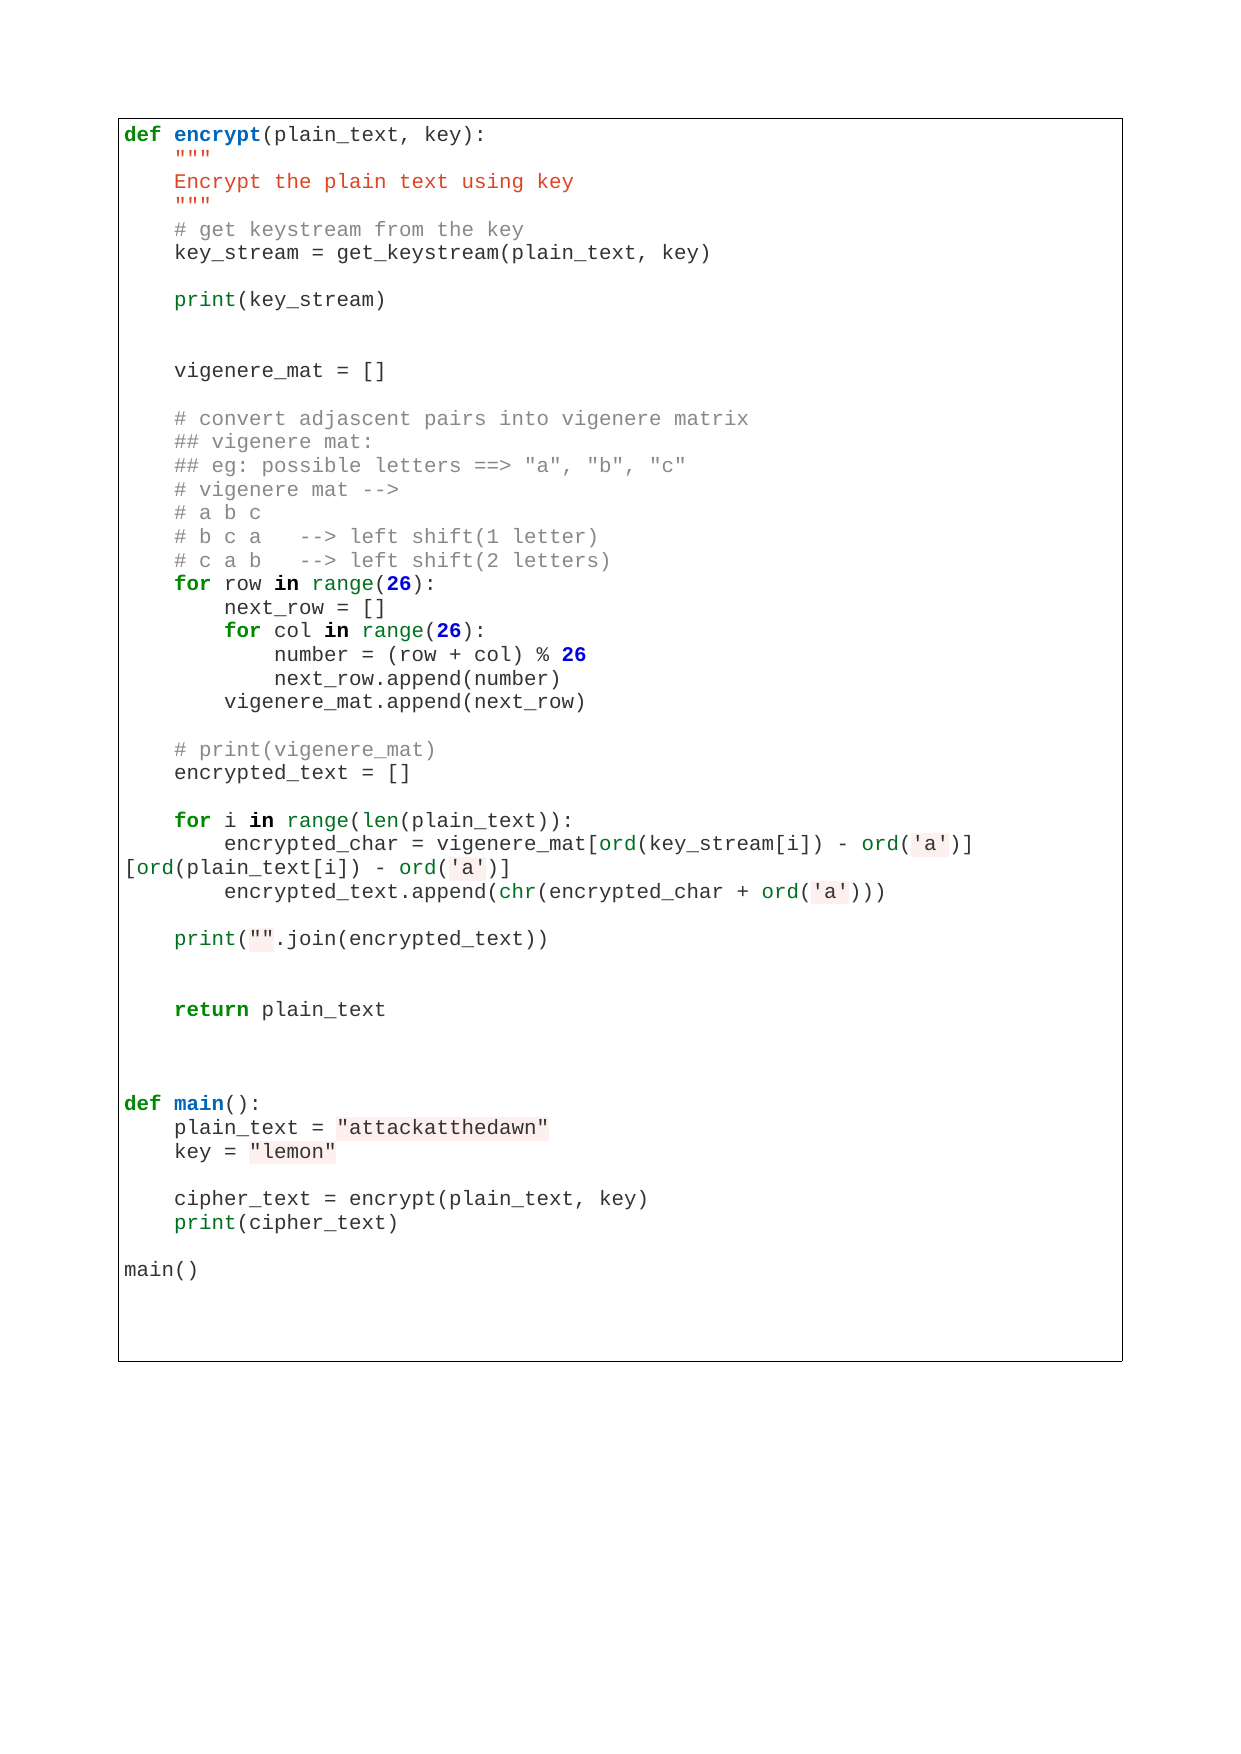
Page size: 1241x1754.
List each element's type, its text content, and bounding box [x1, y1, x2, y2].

table_header def encrypt(plain_text, key): """ Encrypt the plain text using key """ # get keystream from the key key_stream = get_keystream(plain_text, key) print(key_stream) vigenere_mat = [] # convert adjascent pairs into vigenere matrix ## vigenere mat: ## eg: possible letters ==> "a", "b", "c" # vigenere mat --> # a b c # b c a --> left shift(1 letter) # c a b --> left shift(2 letters) for row in range(26): next_row = [] for col in range(26): number = (row + col) % 26 next_row.append(number) vigenere_mat.append(next_row) # print(vigenere_mat) encrypted_text = [] for i in range(len(plain_text)): encrypted_char = vigenere_mat[ord(key_stream[i]) - ord('a')][ord(plain_text[i]) - ord('a')] encrypted_text.append(chr(encrypted_char + ord('a'))) print("".join(encrypted_text)) return plain_text def main(): plain_text = "attackatthedawn" key = "lemon" cipher_text = encrypt(plain_text, key) print(cipher_text) main() [119, 119, 1122, 1361]
